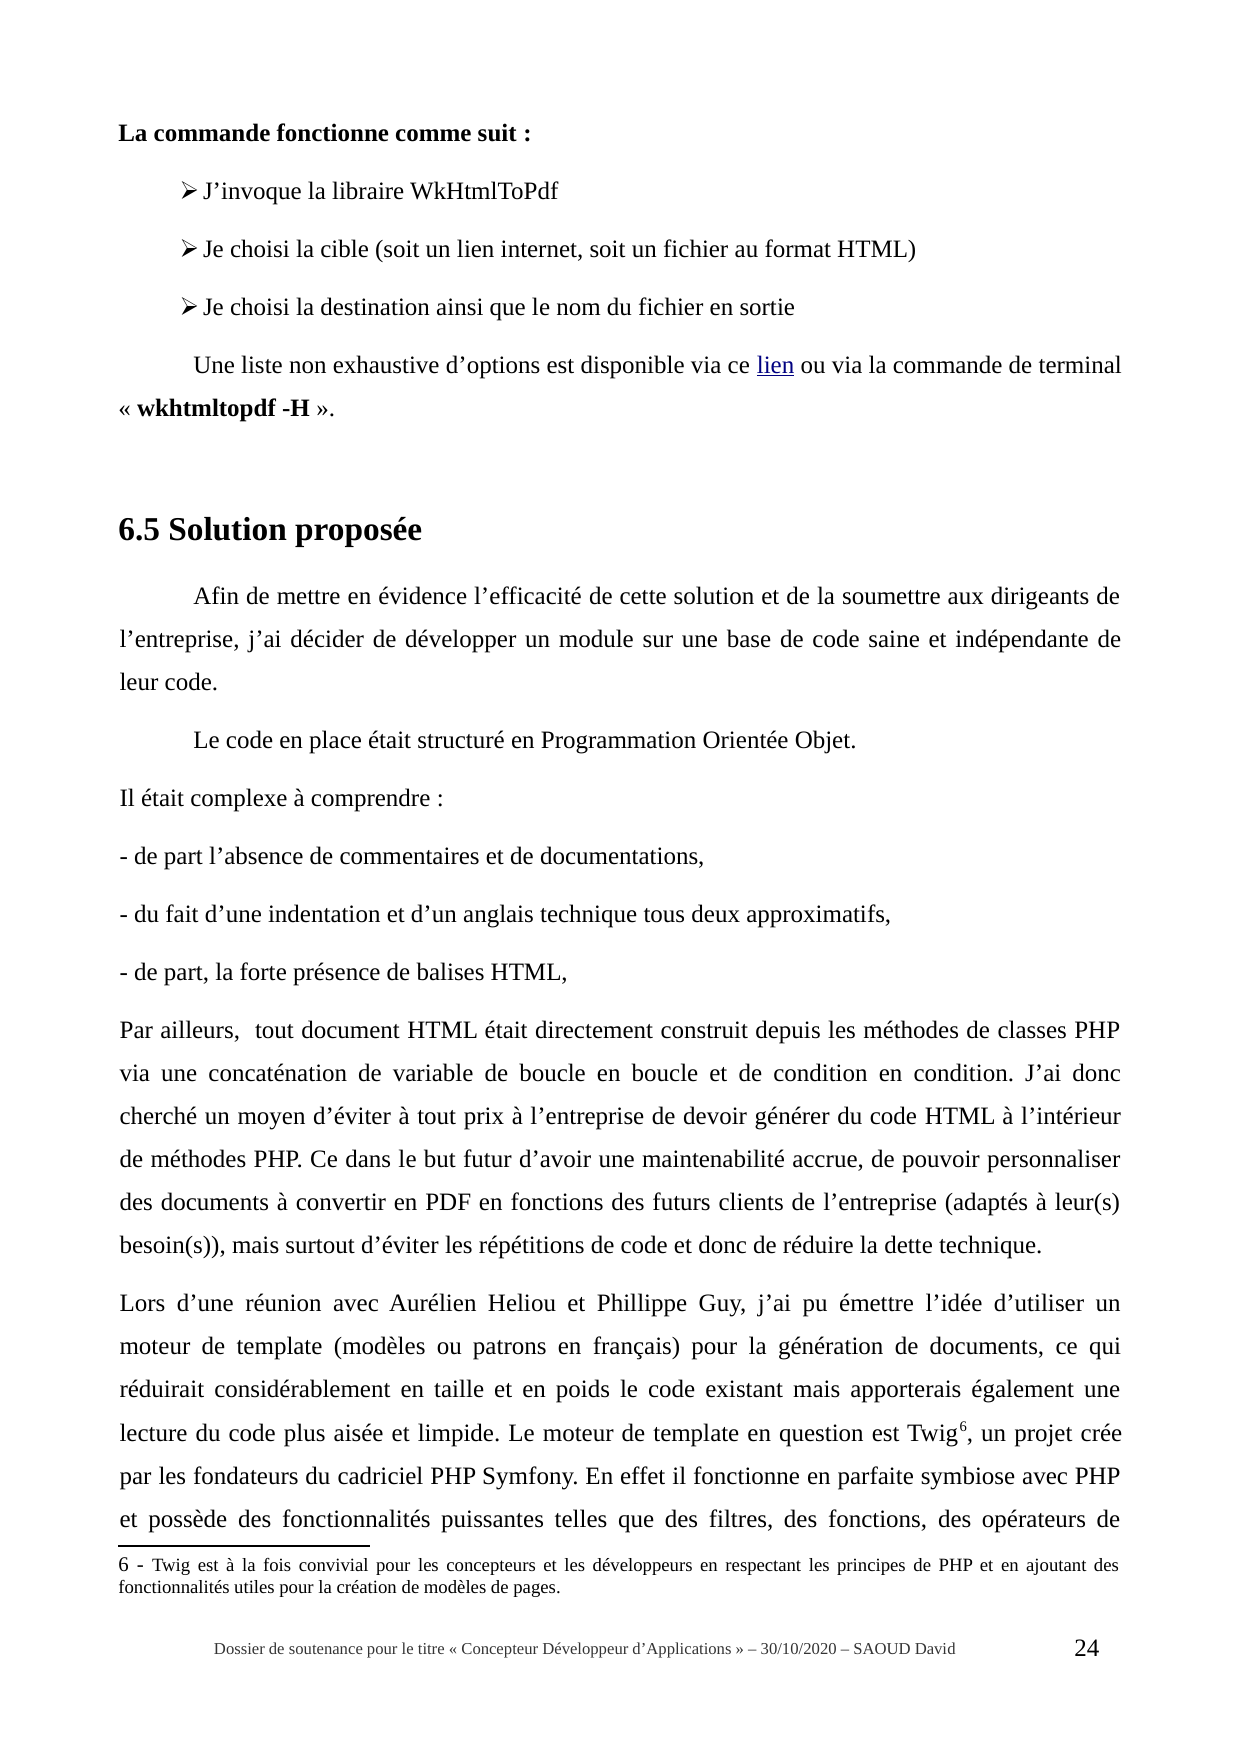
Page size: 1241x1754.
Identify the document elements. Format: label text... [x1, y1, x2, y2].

text Il était complexe à comprendre : [119, 783, 1122, 812]
text Lors d’une réunion avec Aurélien Heliou et Phillippe Guy, j’ai pu émettre l’idée d’utiliser un moteur de template (modèles ou patrons en français) pour la génération de documents, ce qui réduirait considérablement en taille et en poids le code existant mais apporterais également une lecture du code plus aisée et limpide. Le moteur de template en question est Twig, un projet crée par les fondateurs du cadriciel PHP Symfony. En effet il fonctionne en parfaite symbiose avec PHP et possède des fonctionnalités puissantes telles que des filtres, des fonctions, des opérateurs de [119, 1288, 1122, 1533]
text Le code en place était structuré en Programmation Orientée Objet. [119, 725, 1122, 754]
text La commande fonctionne comme suit : [118, 118, 1122, 147]
text - de part l’absence de commentaires et de documentations, [119, 841, 1122, 870]
text Une liste non exhaustive d’options est disponible via ce lien ou via la commande de terminal « wkhtmltopdf -H ». [118, 350, 1122, 422]
text Par ailleurs, tout document HTML était directement construit depuis les méthodes de classes PHP via une concaténation de variable de boucle en boucle et de condition en condition. J’ai donc cherché un moyen d’éviter à tout prix à l’entreprise de devoir générer du code HTML à l’intérieur de méthodes PHP. Ce dans le but futur d’avoir une maintenabilité accrue, de pouvoir personnaliser des documents à convertir en PDF en fonctions des futurs clients de l’entreprise (adaptés à leur(s) besoin(s)), mais surtout d’éviter les répétitions de code et donc de réduire la dette technique. [119, 1015, 1122, 1259]
text Afin de mettre en évidence l’efficacité de cette solution et de la soumettre aux dirigeants de l’entreprise, j’ai décider de développer un module sur une base de code saine et indépendante de leur code. [119, 581, 1122, 696]
list Je choisi la destination ainsi que le nom du fichier en sortie [179, 292, 1122, 321]
list J’invoque la libraire WkHtmlToPdf [179, 176, 1122, 205]
list Je choisi la cible (soit un lien internet, soit un fichier au format HTML) [179, 234, 1122, 263]
text - Twig est à la fois convivial pour les concepteurs et les développeurs en respectant les principes de PHP et en ajoutant des fonctionnalités utiles pour la création de modèles de pages. [118, 1552, 1122, 1598]
subtitle 6.5 Solution proposée [118, 509, 1122, 547]
text - du fait d’une indentation et d’un anglais technique tous deux approximatifs, [119, 899, 1122, 928]
text - de part, la forte présence de balises HTML, [119, 957, 1122, 986]
